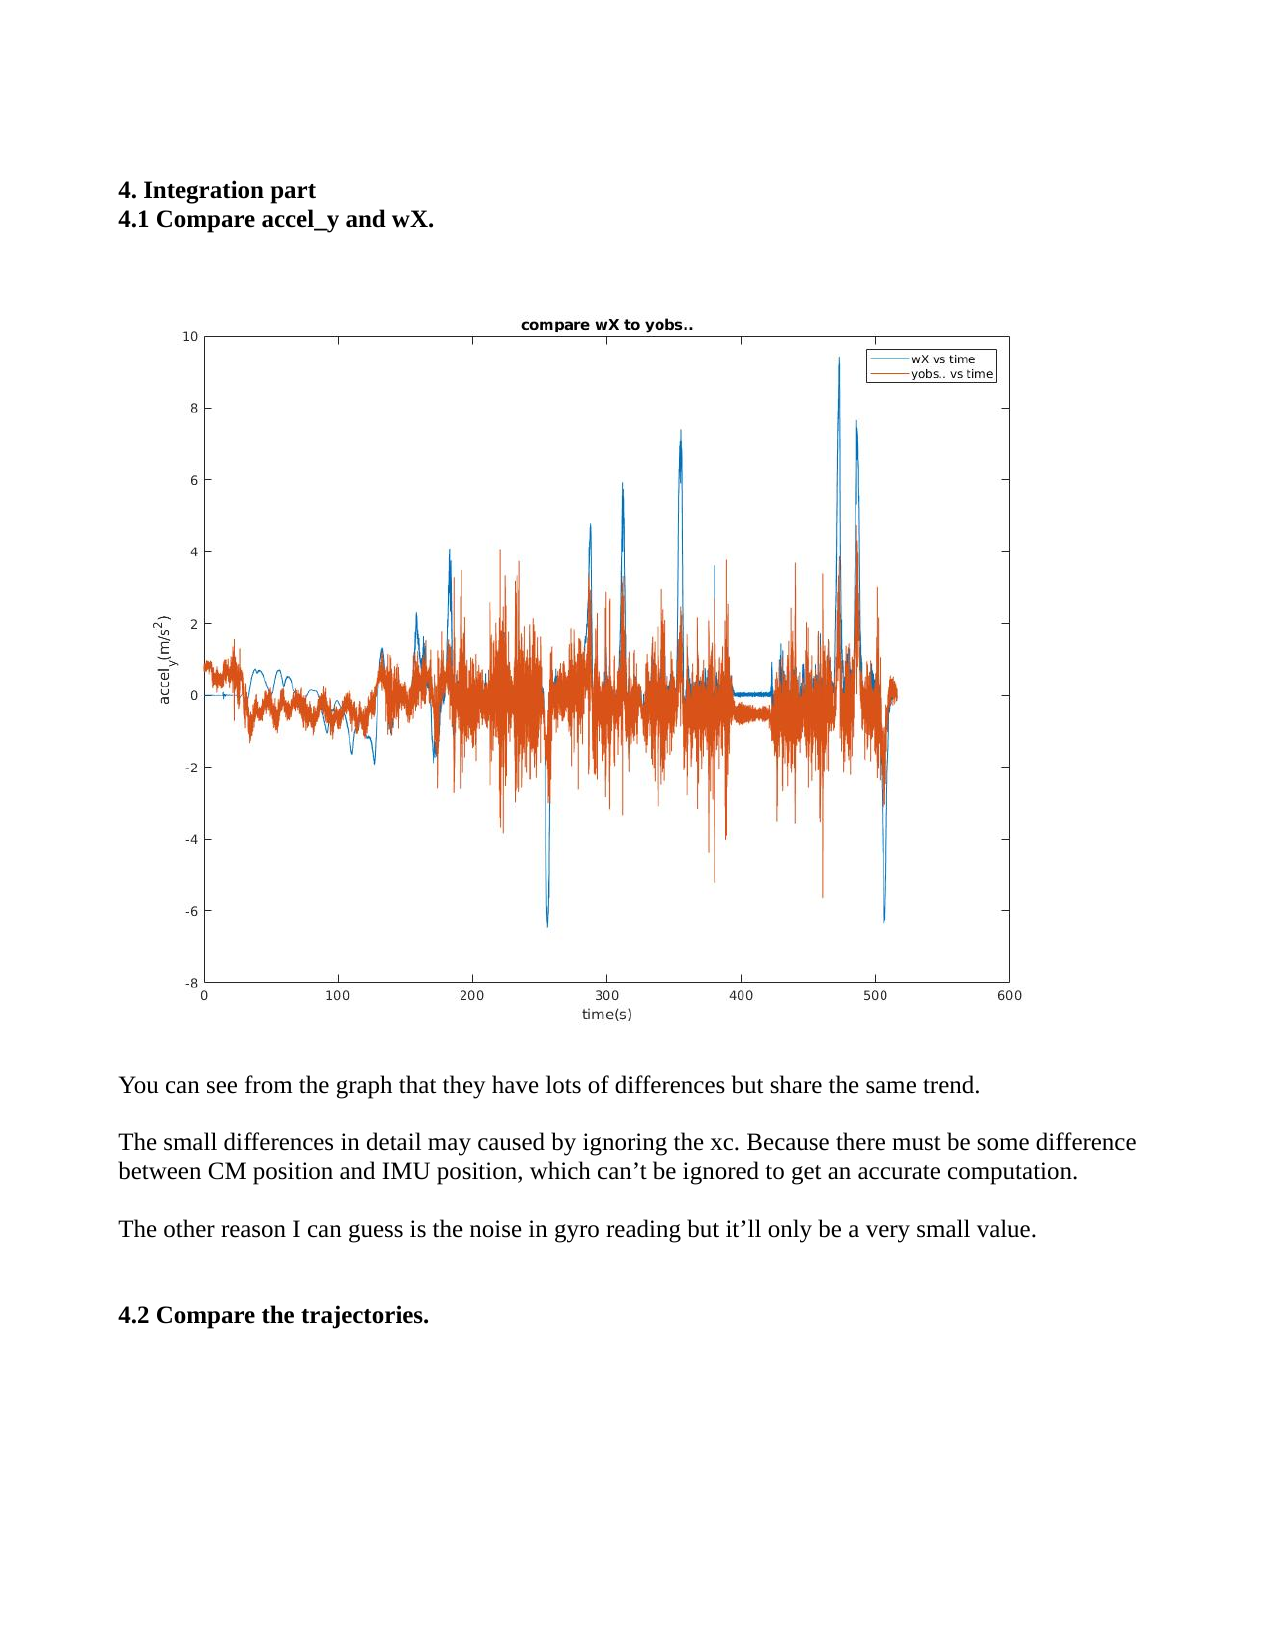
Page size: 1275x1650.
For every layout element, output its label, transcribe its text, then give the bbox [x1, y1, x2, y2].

text The small differences in detail may caused by ignoring the xc. Because there must be some difference between CM position and IMU position, which can’t be ignored to get an accurate computation. [118, 1127, 1157, 1185]
text 4. Integration part [118, 176, 1157, 204]
text You can see from the graph that they have lots of differences but share the same trend. [118, 893, 1157, 1099]
picture [68, 276, 1108, 1070]
text 4.2 Compare the trajectories. [118, 1300, 1157, 1329]
text The other reason I can guess is the noise in gyro reading but it’ll only be a very small value. [118, 1214, 1157, 1242]
text 4.1 Compare accel_y and wX. [118, 204, 1157, 233]
